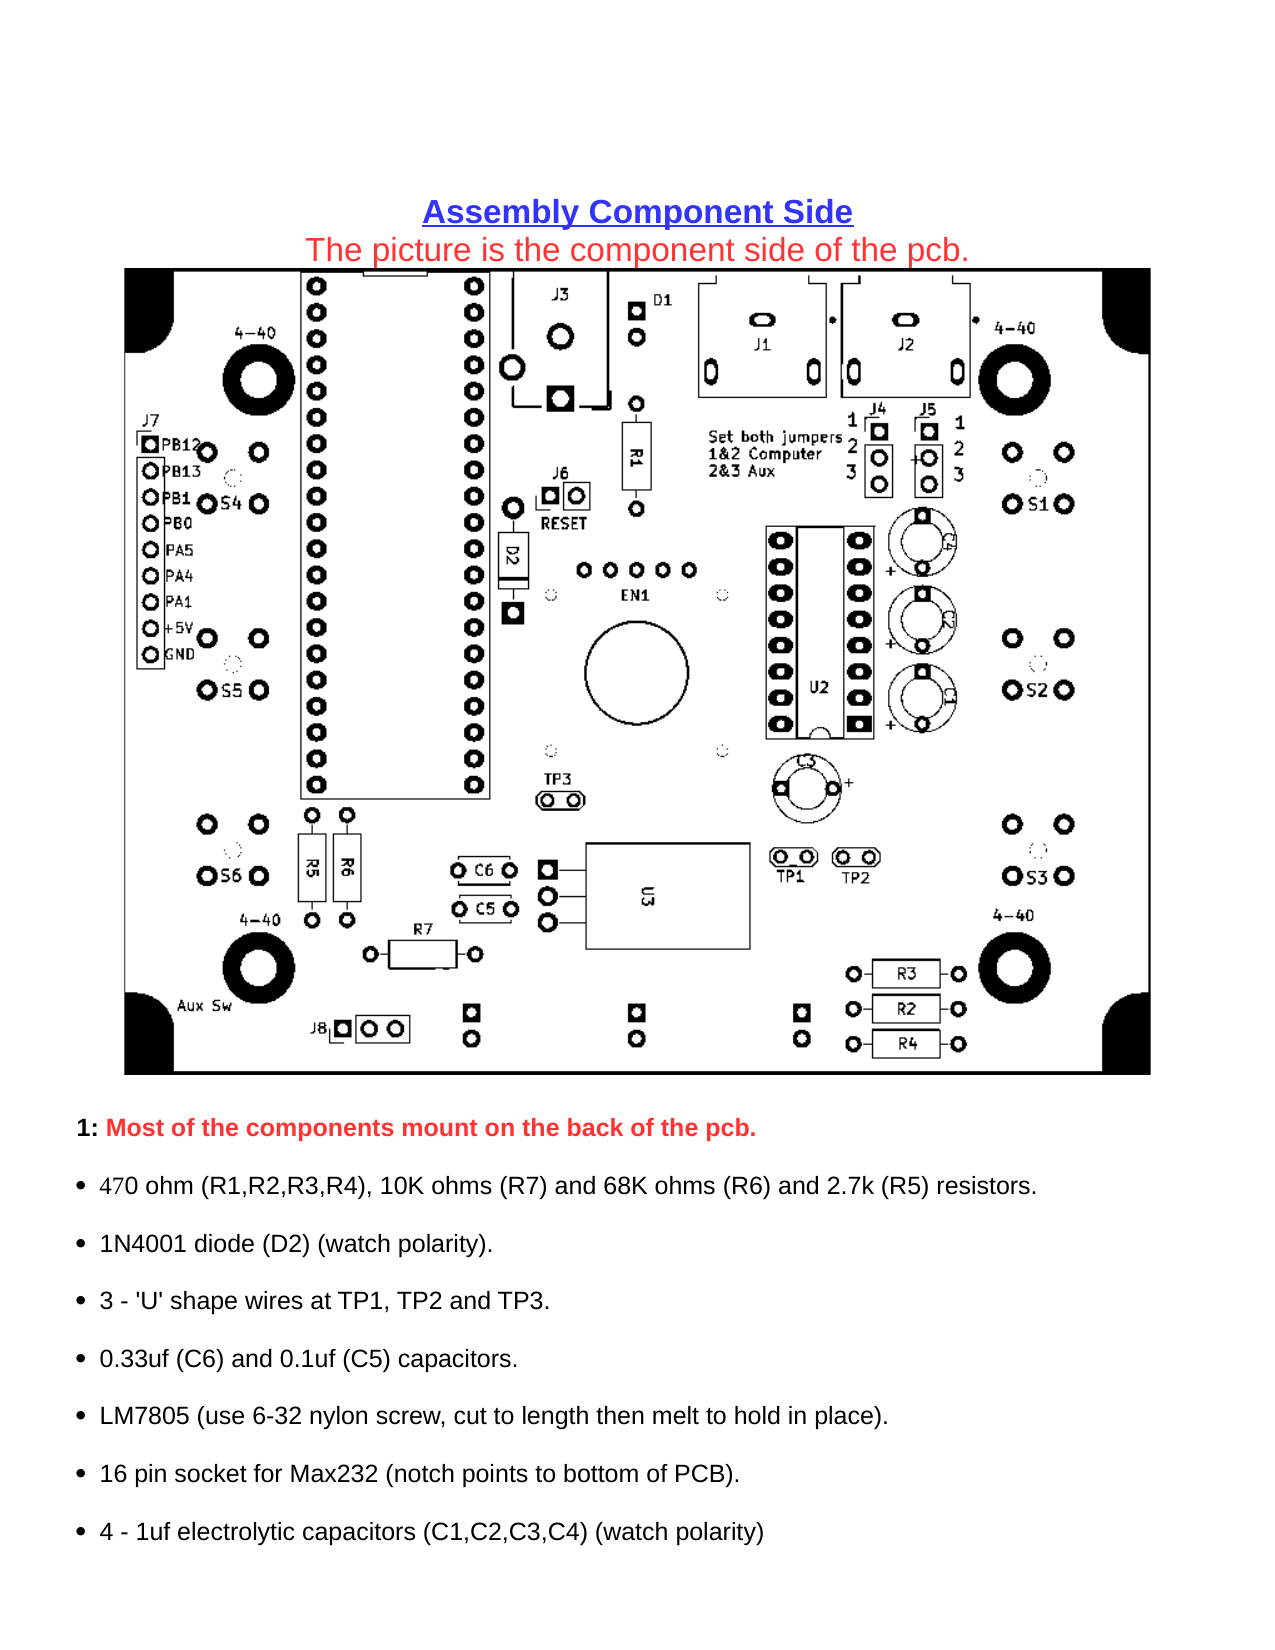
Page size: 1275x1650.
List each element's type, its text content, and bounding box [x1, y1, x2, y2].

text The picture is the component side of the pcb. [76, 230, 1198, 269]
text  470 ohm (R1,R2,R3,R4), 10K ohms (R7) and 68K ohms (R6) and 2.7k (R5) resistors. [76, 1171, 1198, 1200]
text 1: Most of the components mount on the back of the pcb. [76, 1113, 1198, 1142]
picture [124, 268, 1151, 1075]
text  1N4001 diode (D2) (watch polarity). [76, 1228, 1198, 1257]
text  16 pin socket for Max232 (notch points to bottom of PCB). [76, 1459, 1198, 1488]
text  LM7805 (use 6-32 nylon screw, cut to length then melt to hold in place). [76, 1401, 1198, 1430]
text  0.33uf (C6) and 0.1uf (C5) capacitors. [76, 1344, 1198, 1373]
text  3 - 'U' shape wires at TP1, TP2 and TP3. [76, 1286, 1198, 1315]
text Assembly Component Side [76, 192, 1198, 230]
text  4 - 1uf electrolytic capacitors (C1,C2,C3,C4) (watch polarity) [76, 1517, 1198, 1545]
